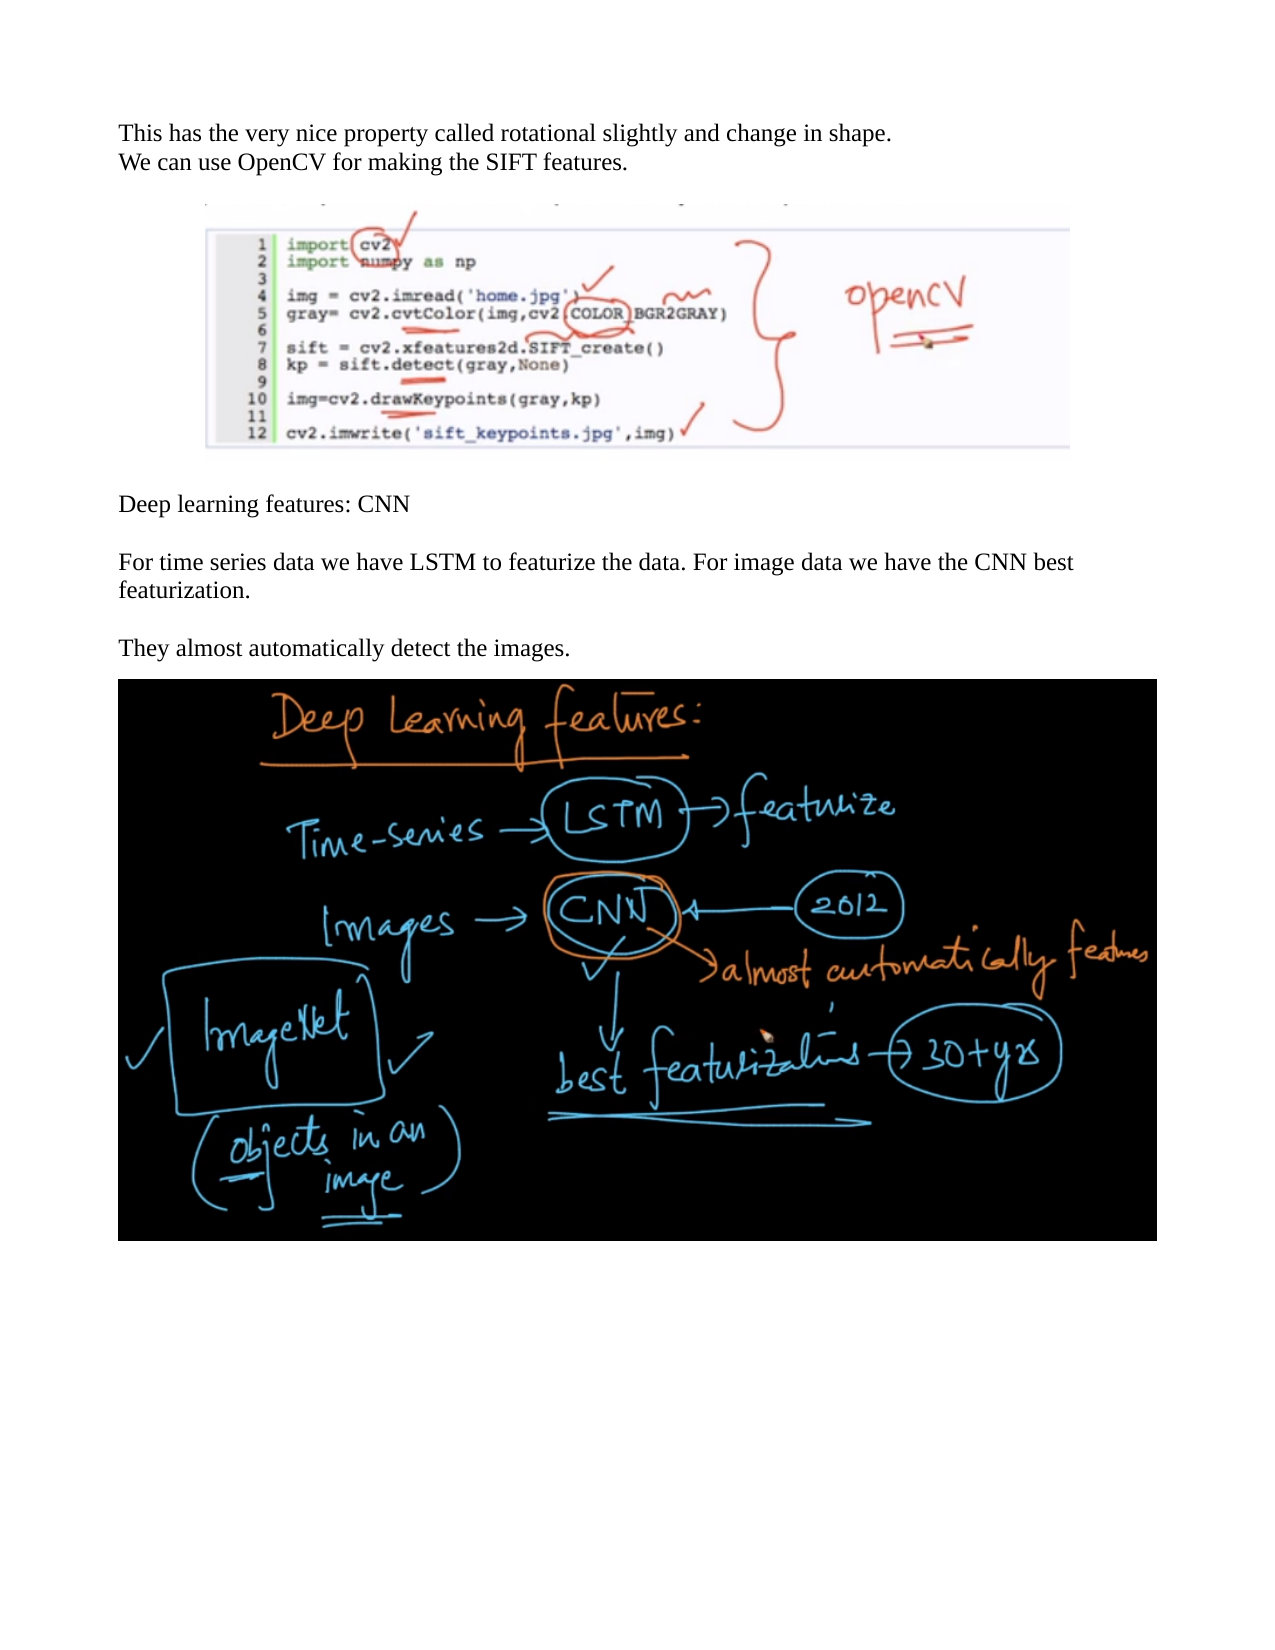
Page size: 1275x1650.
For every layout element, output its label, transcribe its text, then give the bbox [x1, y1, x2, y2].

text This has the very nice property called rotational slightly and change in shape. [118, 118, 1157, 147]
picture [118, 679, 1157, 1241]
text We can use OpenCV for making the SIFT features. [118, 147, 1157, 176]
picture [205, 204, 1070, 461]
text Deep learning features: CNN [118, 489, 1157, 518]
text For time series data we have LSTM to featurize the data. For image data we have the CNN best featurization. [118, 547, 1157, 604]
text They almost automatically detect the images. [118, 633, 1157, 662]
